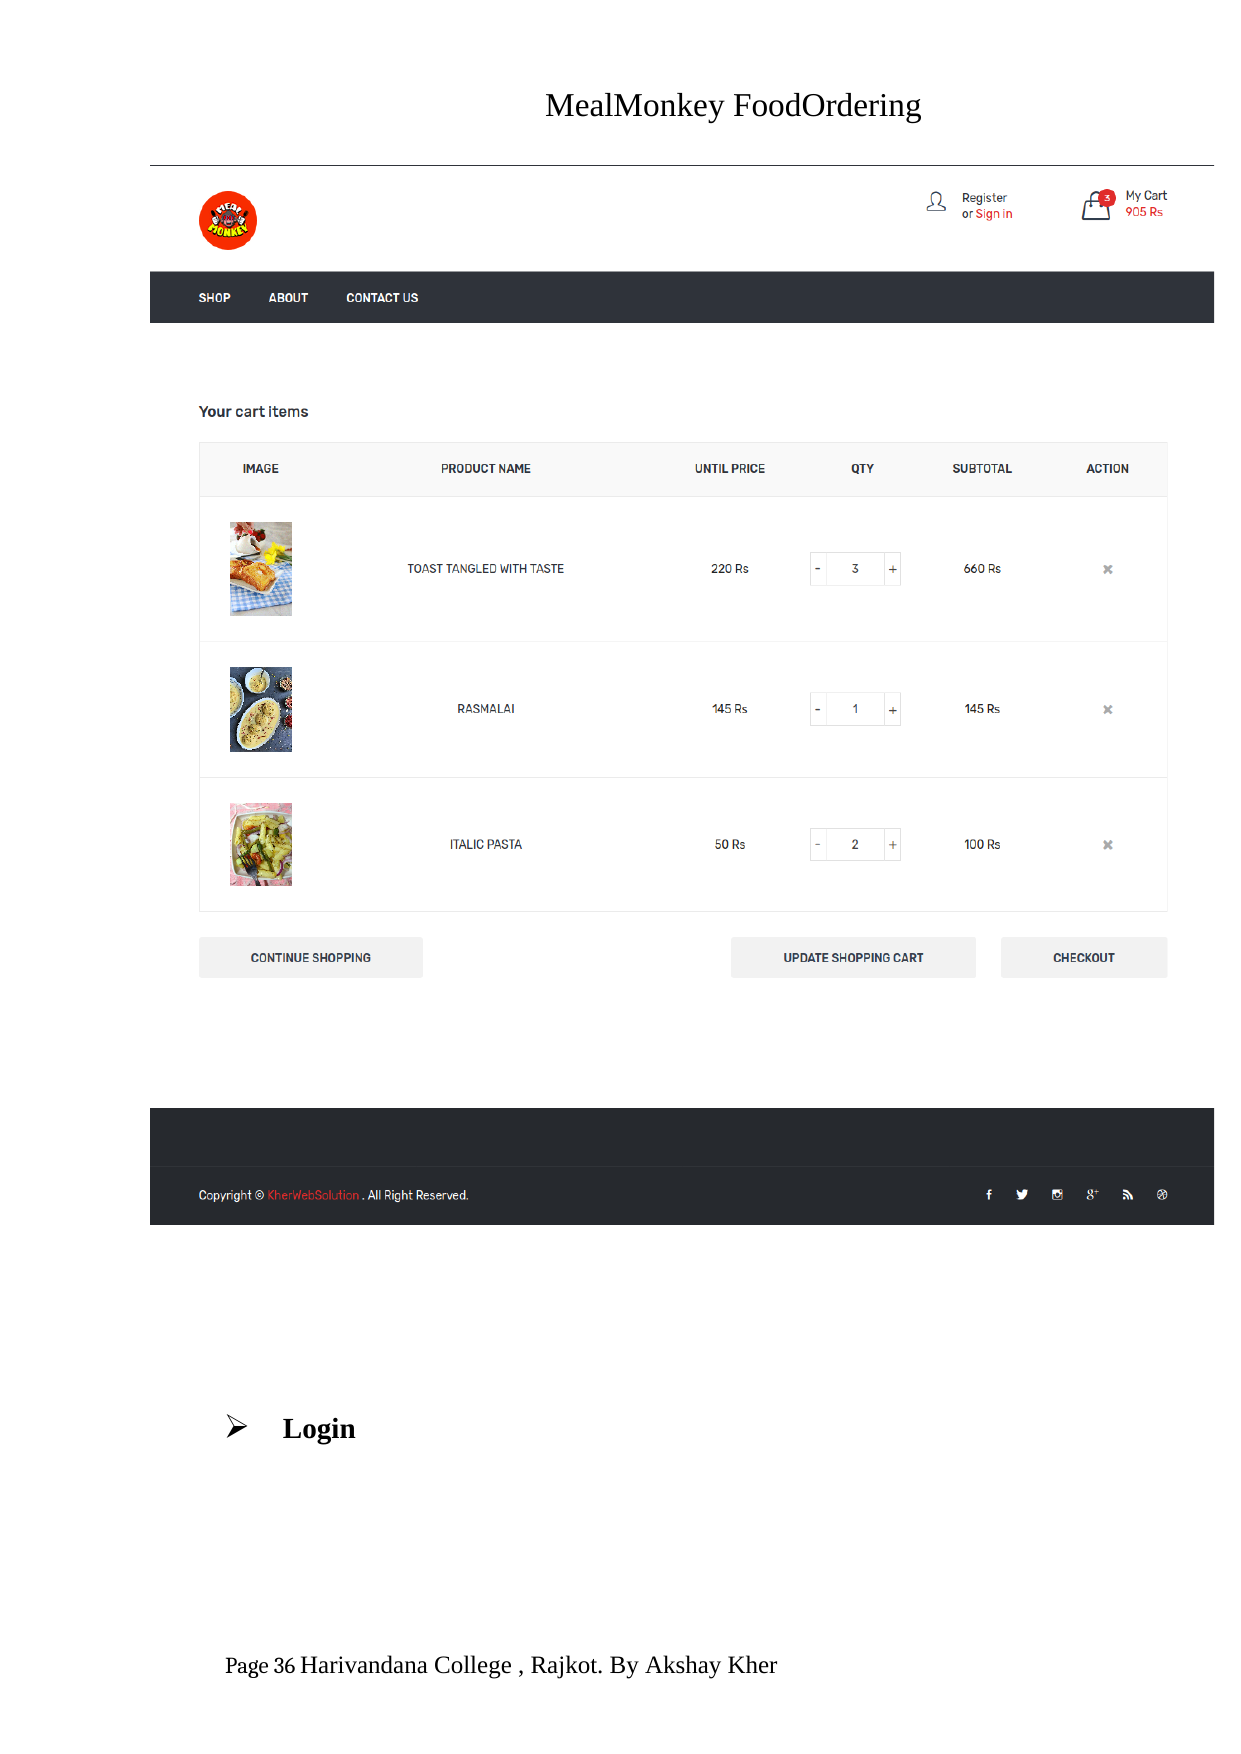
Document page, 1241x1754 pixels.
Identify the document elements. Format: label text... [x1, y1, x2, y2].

picture [150, 165, 1215, 1225]
list Login [223, 1411, 1211, 1446]
